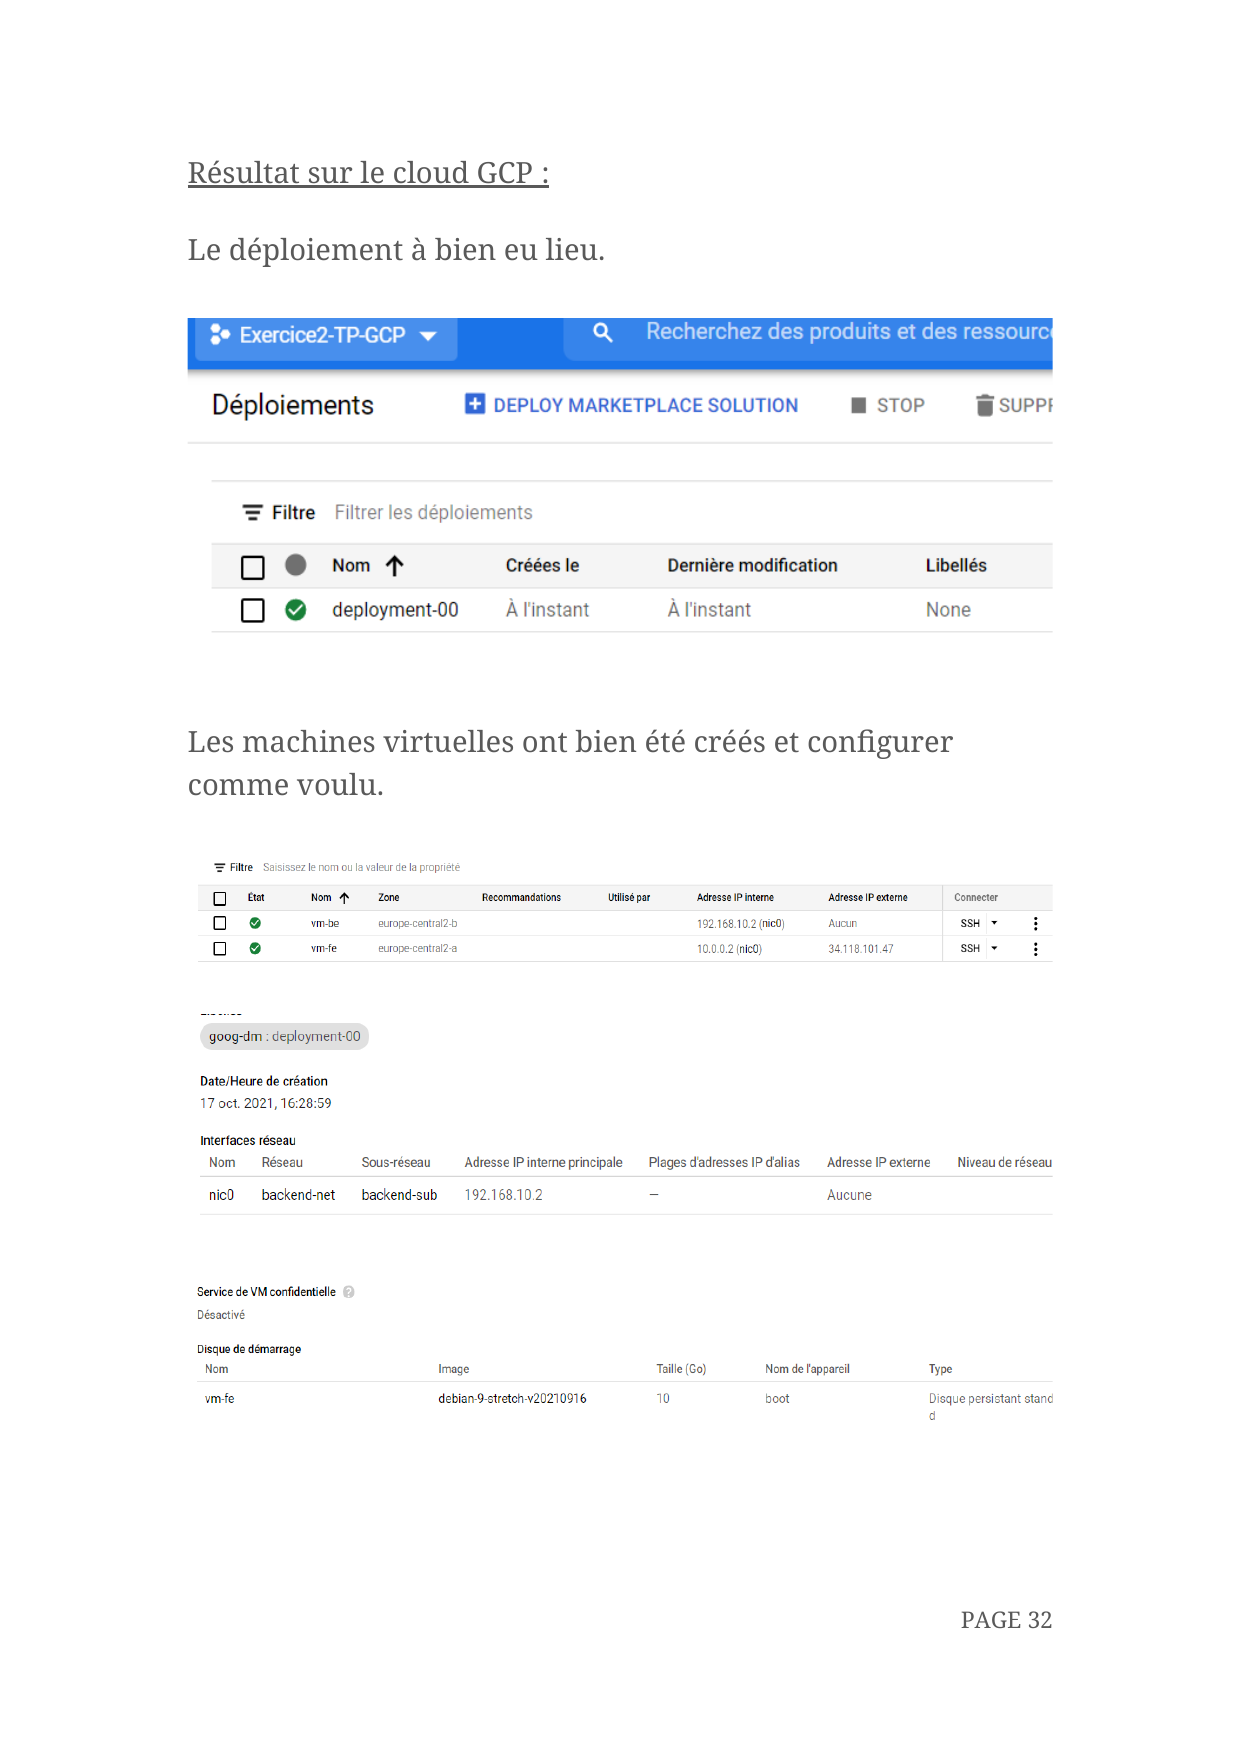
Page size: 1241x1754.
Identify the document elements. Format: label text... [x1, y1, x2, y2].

text Résultat sur le cloud GCP : [187, 152, 1053, 192]
text Les machines virtuelles ont bien été créés et configurer comme voulu. [187, 721, 1053, 804]
text Le déploiement à bien eu lieu. [187, 229, 1053, 269]
